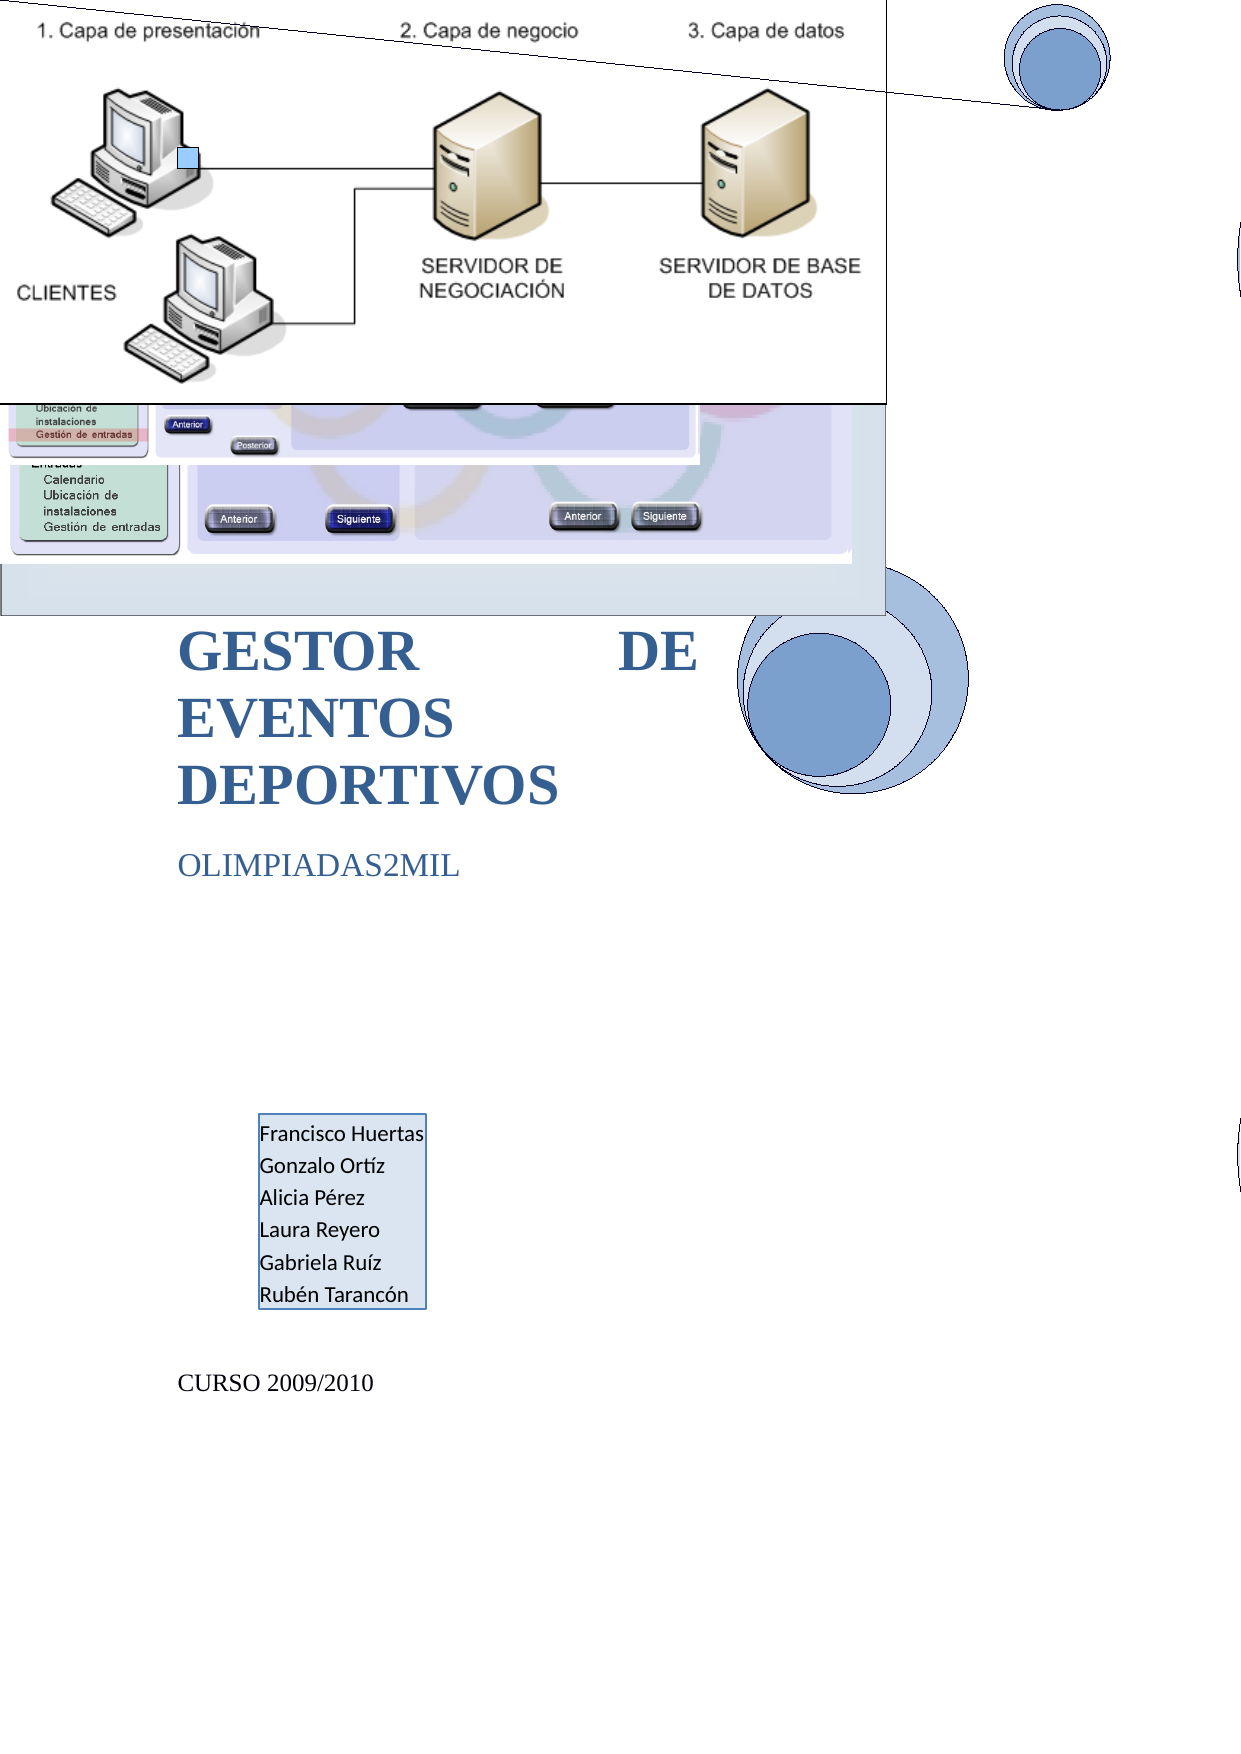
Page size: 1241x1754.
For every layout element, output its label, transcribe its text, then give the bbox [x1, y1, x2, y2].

table_cell [166, 1339, 711, 1368]
table_cell [166, 1397, 711, 1425]
table_cell [166, 1085, 711, 1339]
picture [0, 405, 886, 616]
picture [0, 1, 886, 403]
table_cell CURSO 2009/2010 [166, 1368, 711, 1397]
table_cell [166, 817, 711, 846]
table_header GESTOR DE EVENTOS DEPORTIVOS [166, 616, 711, 817]
picture [10, 0, 886, 91]
table_cell OLIMPIADAS2MIL [166, 846, 711, 884]
table_cell [166, 884, 711, 1085]
